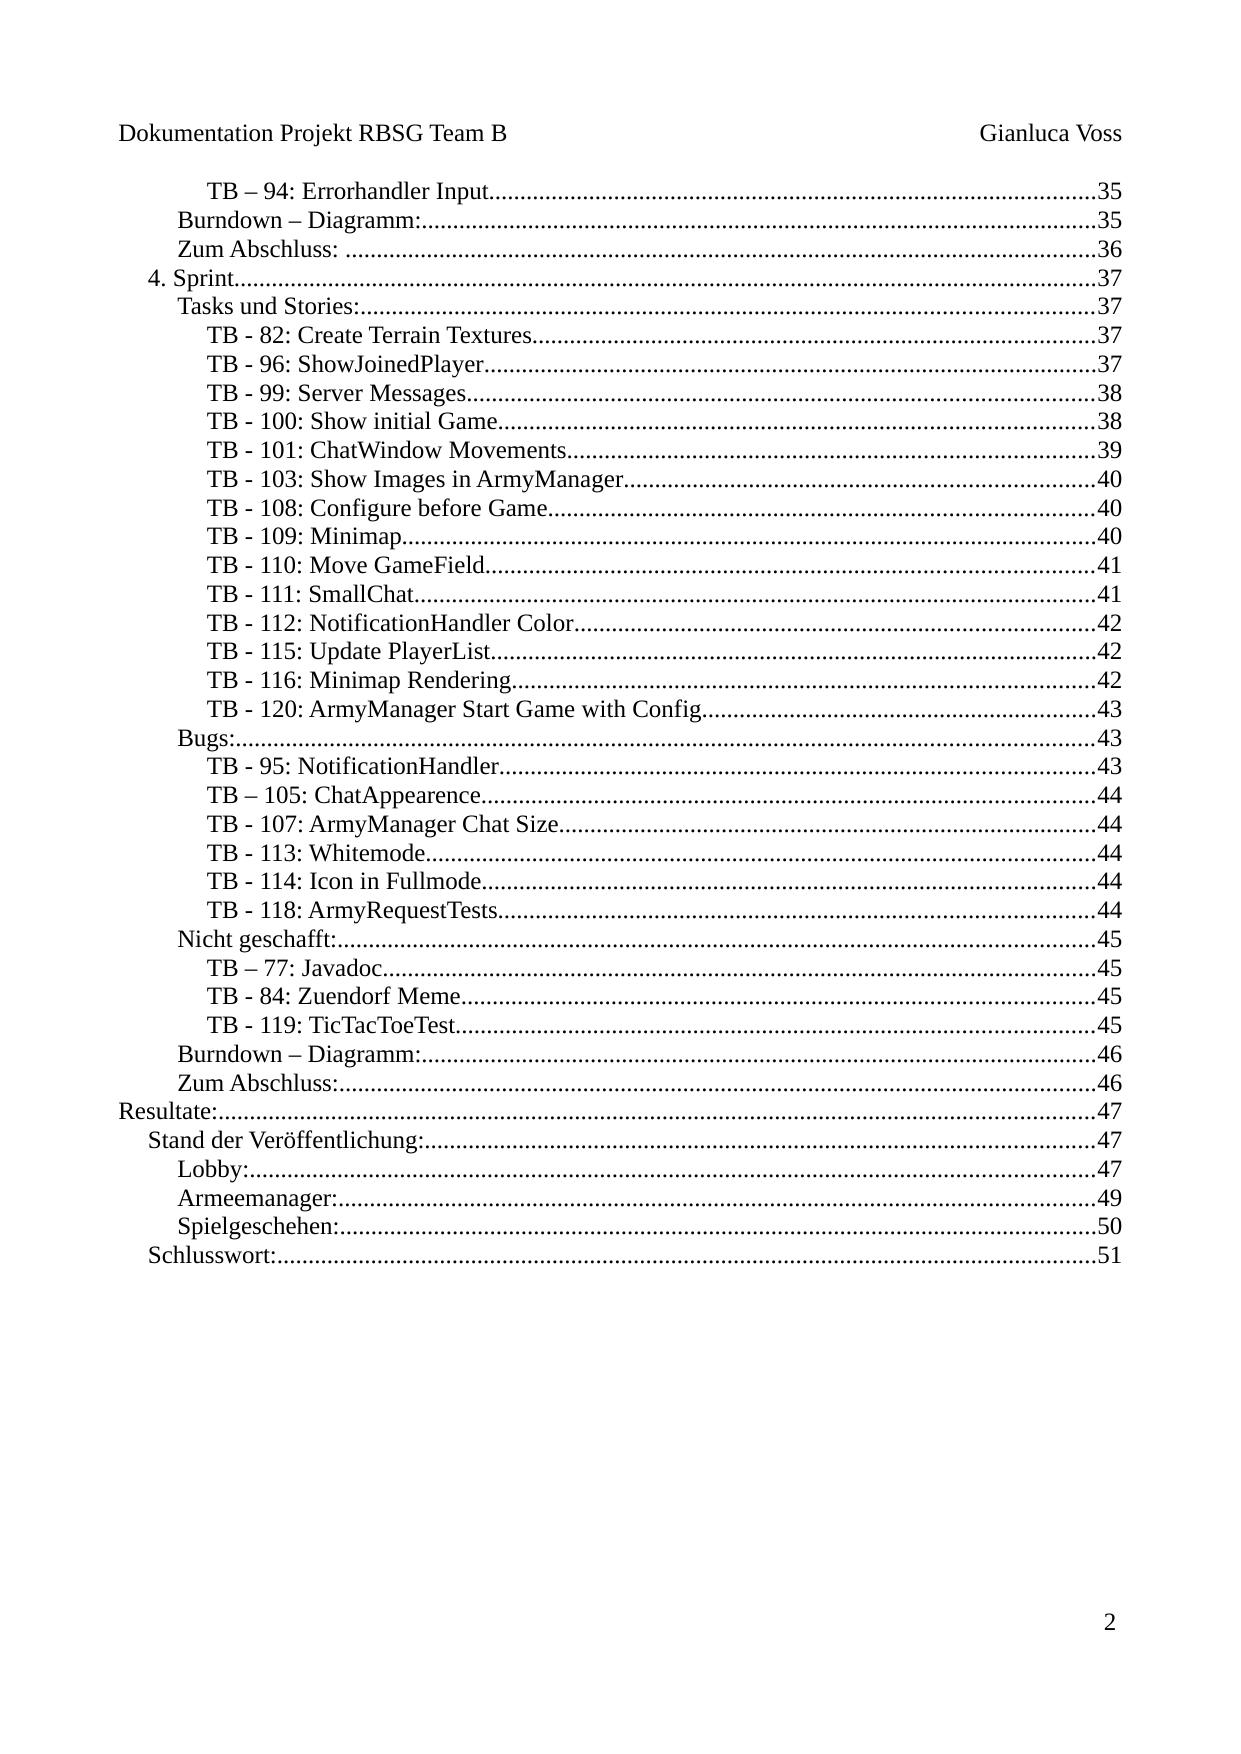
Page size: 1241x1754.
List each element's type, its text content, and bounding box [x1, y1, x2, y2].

text Zum Abschluss: 36 [177, 234, 1122, 263]
text TB - 111: SmallChat 41 [207, 579, 1122, 608]
text TB – 94: Errorhandler Input 35 [207, 176, 1122, 205]
text Bugs: 43 [177, 723, 1122, 751]
text TB - 110: Move GameField 41 [207, 550, 1122, 579]
text TB - 112: NotificationHandler Color 42 [207, 608, 1122, 636]
text TB – 105: ChatAppearence 44 [207, 780, 1122, 809]
text TB - 100: Show initial Game 38 [207, 406, 1122, 435]
text Stand der Veröffentlichung: 47 [148, 1125, 1122, 1154]
text TB - 118: ArmyRequestTests 44 [207, 895, 1122, 924]
text Schlusswort: 51 [148, 1240, 1122, 1269]
text TB - 116: Minimap Rendering 42 [207, 665, 1122, 694]
text Tasks und Stories: 37 [177, 291, 1122, 320]
text Armeemanager: 49 [177, 1183, 1122, 1211]
text Spielgeschehen: 50 [177, 1211, 1122, 1240]
text TB - 82: Create Terrain Textures 37 [207, 320, 1122, 349]
text Lobby: 47 [177, 1154, 1122, 1183]
text TB - 114: Icon in Fullmode 44 [207, 866, 1122, 895]
text Resultate: 47 [118, 1096, 1122, 1125]
text Zum Abschluss: 46 [177, 1068, 1122, 1096]
text 4. Sprint 37 [148, 263, 1122, 291]
text Burndown – Diagramm: 35 [177, 205, 1122, 234]
text TB - 108: Configure before Game 40 [207, 493, 1122, 521]
text TB - 120: ArmyManager Start Game with Config 43 [207, 694, 1122, 723]
text Burndown – Diagramm: 46 [177, 1039, 1122, 1068]
text TB - 107: ArmyManager Chat Size 44 [207, 809, 1122, 838]
text TB - 119: TicTacToeTest 45 [207, 1010, 1122, 1039]
text TB - 115: Update PlayerList 42 [207, 636, 1122, 665]
text TB - 99: Server Messages 38 [207, 378, 1122, 406]
text TB - 101: ChatWindow Movements 39 [207, 435, 1122, 464]
text TB - 109: Minimap 40 [207, 521, 1122, 550]
text TB - 84: Zuendorf Meme 45 [207, 981, 1122, 1010]
text TB - 96: ShowJoinedPlayer 37 [207, 349, 1122, 378]
text Nicht geschafft: 45 [177, 924, 1122, 953]
text TB - 95: NotificationHandler 43 [207, 751, 1122, 780]
text TB - 103: Show Images in ArmyManager 40 [207, 464, 1122, 493]
text TB – 77: Javadoc 45 [207, 953, 1122, 981]
text TB - 113: Whitemode 44 [207, 838, 1122, 866]
